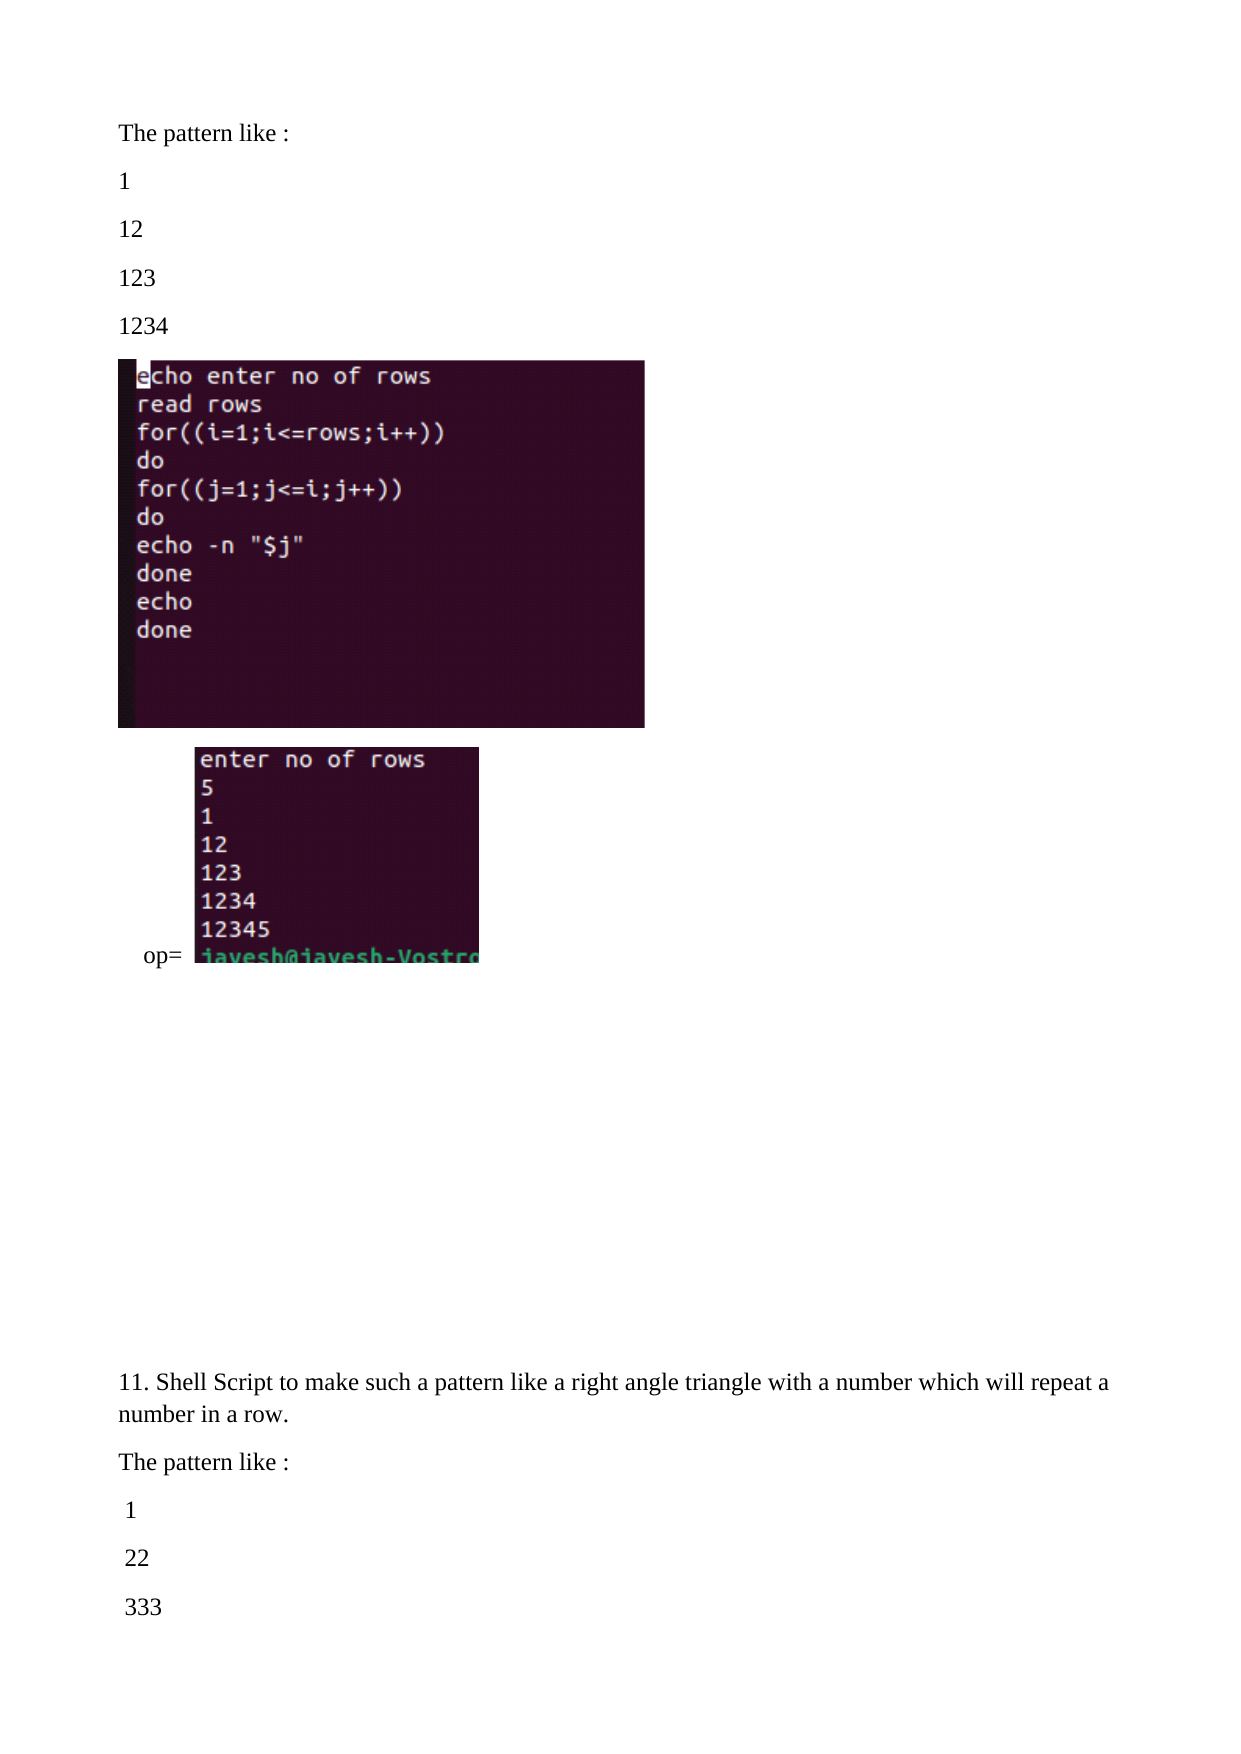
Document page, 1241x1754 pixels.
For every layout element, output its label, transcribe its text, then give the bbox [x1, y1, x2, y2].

text 1 [118, 166, 1122, 195]
text 1234 [118, 311, 1122, 340]
text 12 [118, 214, 1122, 243]
text 1 [118, 1495, 1122, 1524]
text op= [118, 747, 1122, 968]
text 333 [118, 1592, 1122, 1620]
text 11. Shell Script to make such a pattern like a right angle triangle with a number which will repeat a number in a row. [118, 1367, 1122, 1427]
text 22 [118, 1543, 1122, 1572]
text The pattern like : [118, 118, 1122, 147]
text 123 [118, 263, 1122, 292]
text The pattern like : [118, 1447, 1122, 1476]
